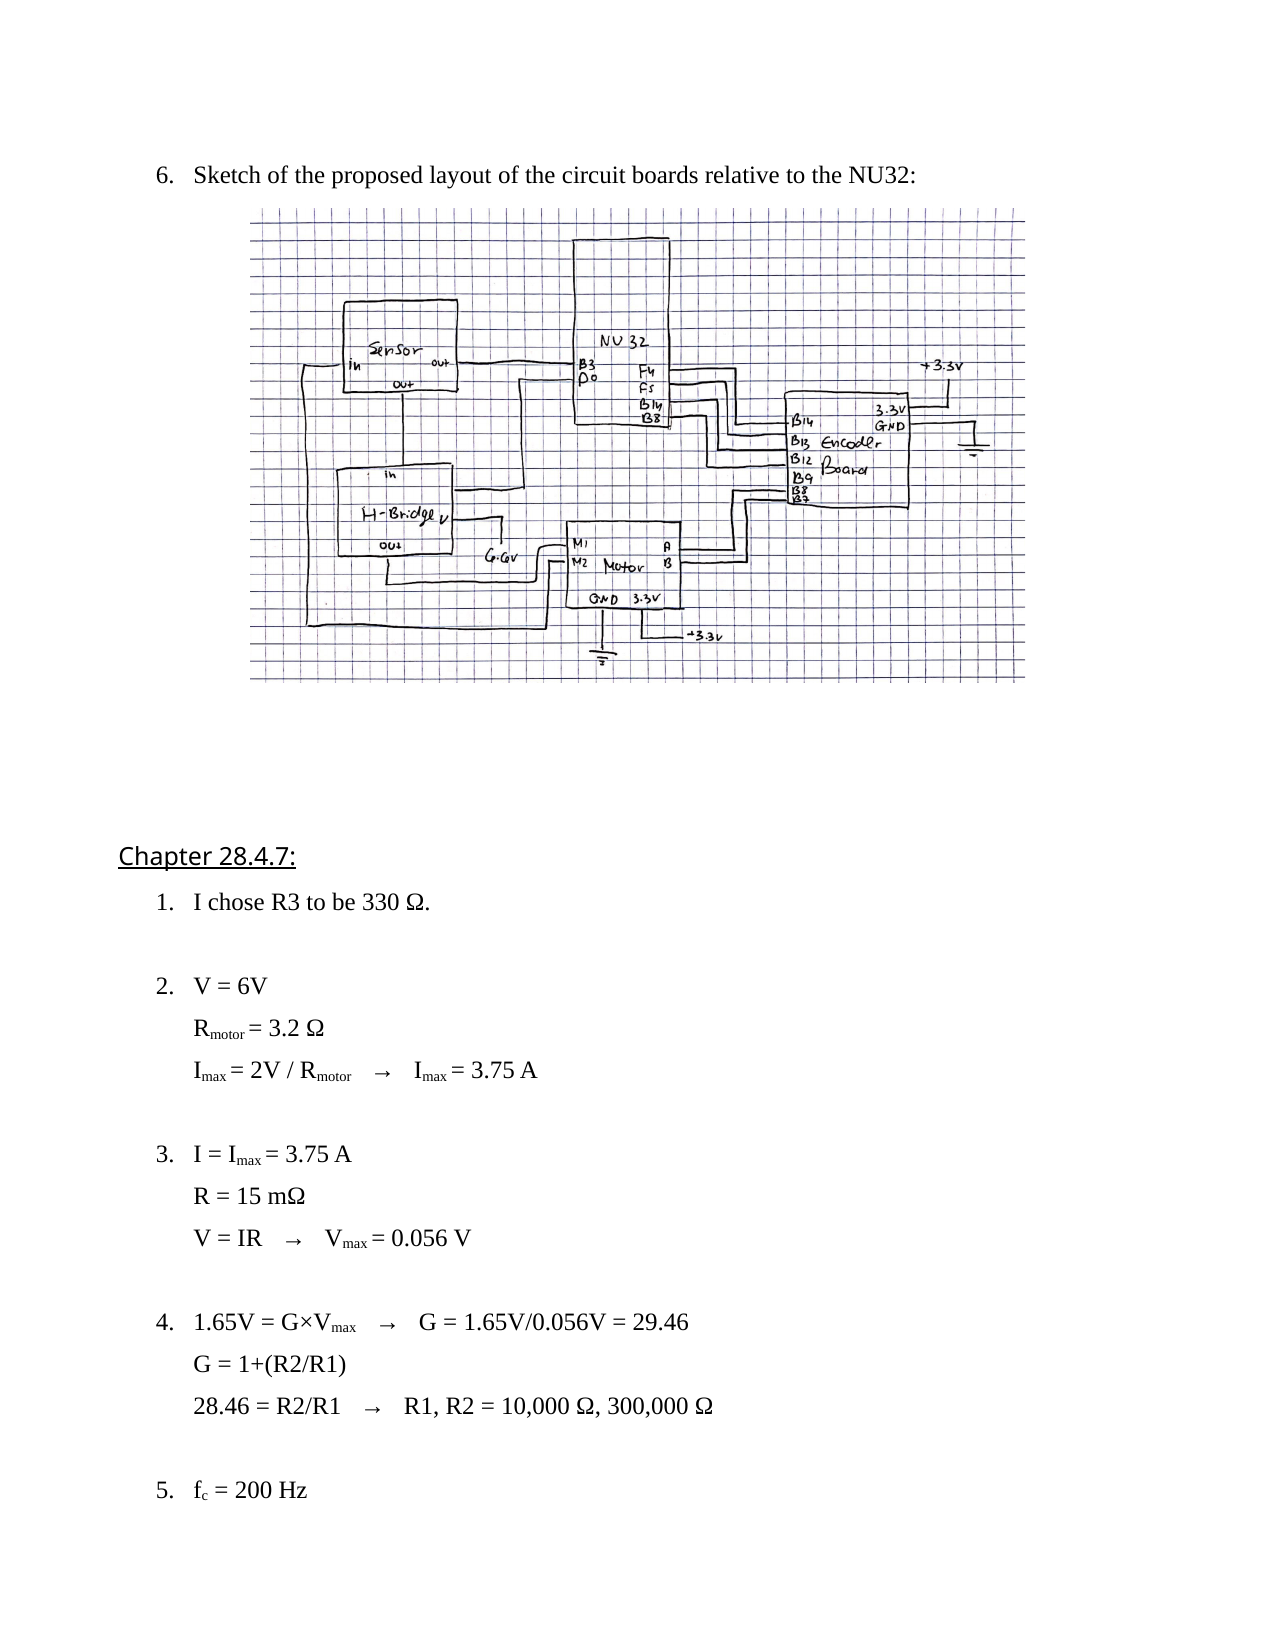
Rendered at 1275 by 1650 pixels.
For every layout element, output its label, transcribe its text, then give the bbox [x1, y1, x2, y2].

list Imax = 2V / Rmotor → Imax = 3.75 A [156, 1055, 1157, 1084]
list fc = 200 Hz [156, 1475, 1157, 1504]
picture [250, 208, 1026, 683]
list Rmotor = 3.2 Ω [156, 1013, 1157, 1042]
list I chose R3 to be 330 Ω. [156, 887, 1157, 916]
list 1.65V = G×Vmax → G = 1.65V/0.056V = 29.46 [156, 1307, 1157, 1336]
list Sketch of the proposed layout of the circuit boards relative to the NU32: [156, 160, 1157, 189]
list V = IR → Vmax = 0.056 V [156, 1223, 1157, 1252]
list I = Imax = 3.75 A [156, 1139, 1157, 1168]
list R = 15 mΩ [156, 1181, 1157, 1210]
list 28.46 = R2/R1 → R1, R2 = 10,000 Ω, 300,000 Ω [156, 1391, 1157, 1420]
text Chapter 28.4.7: [118, 838, 1157, 873]
list V = 6V [156, 971, 1157, 1000]
list G = 1+(R2/R1) [156, 1349, 1157, 1378]
